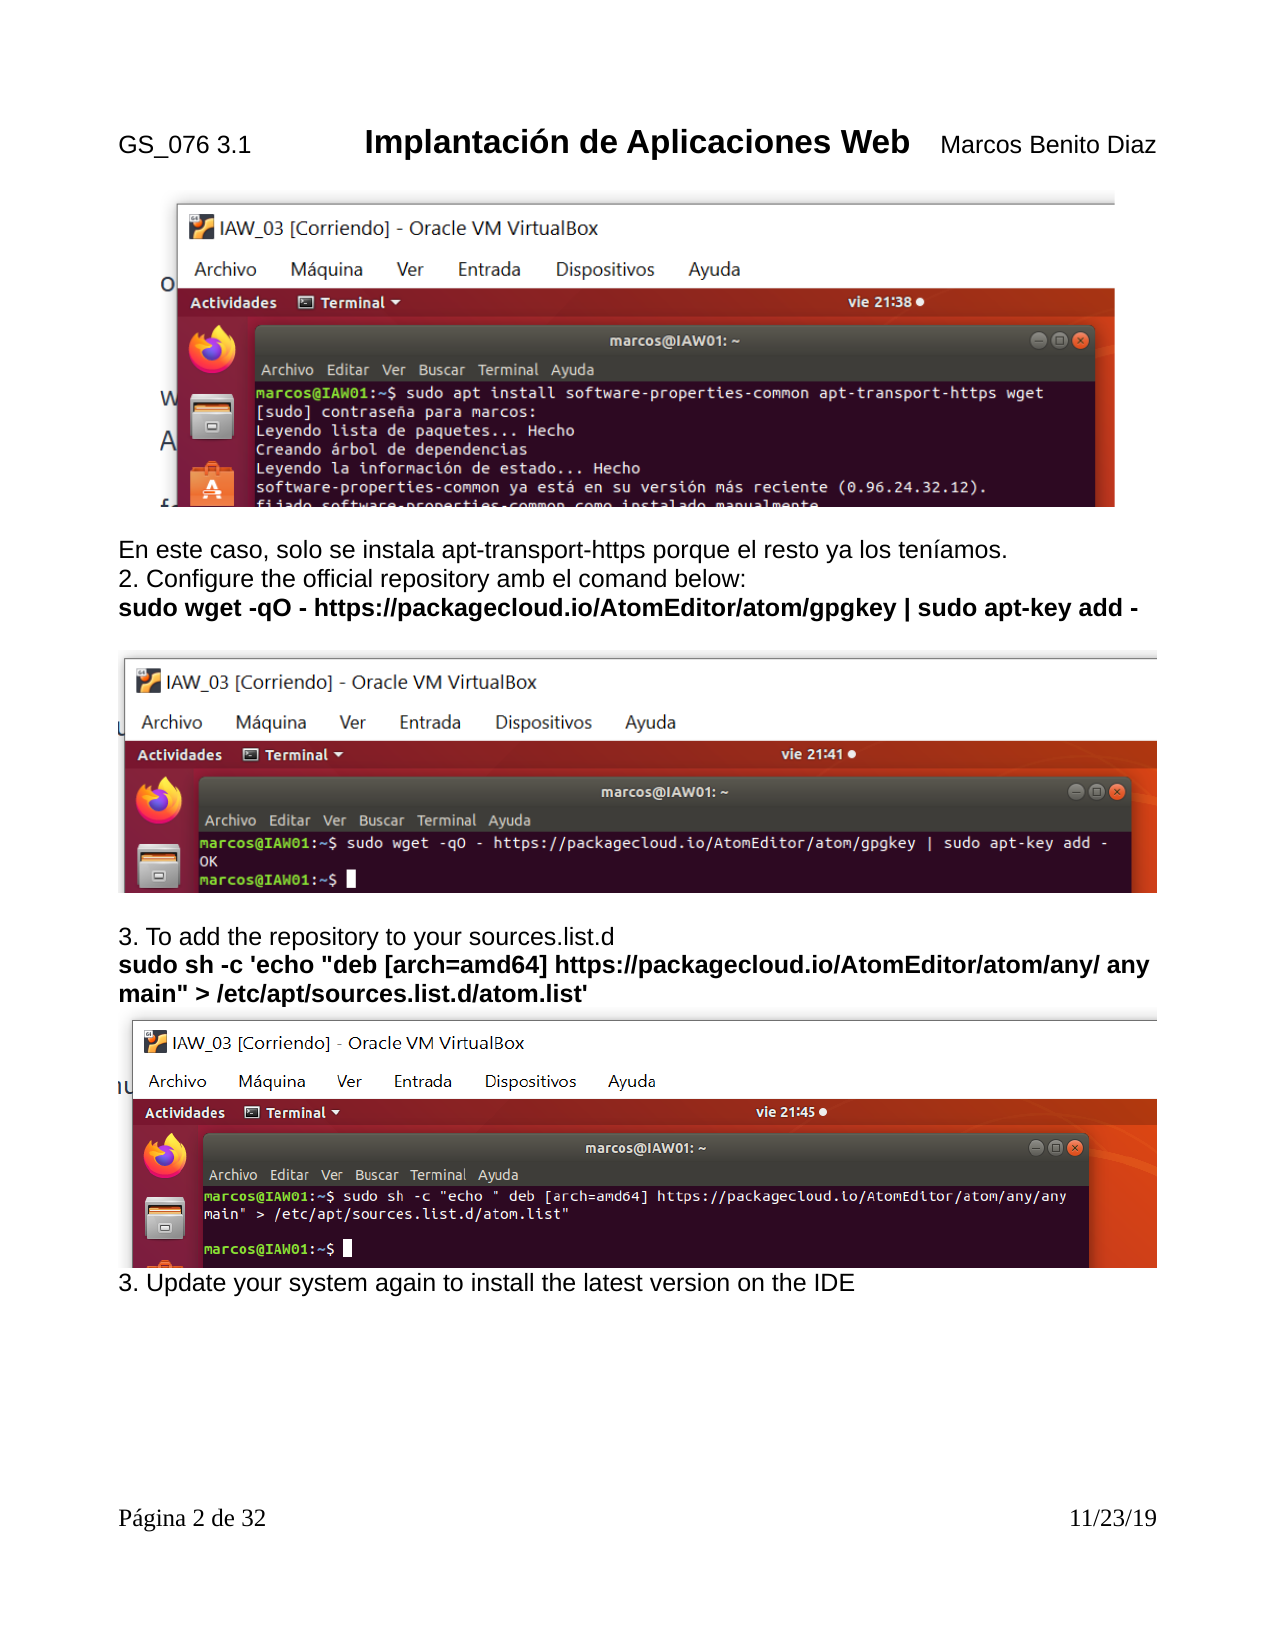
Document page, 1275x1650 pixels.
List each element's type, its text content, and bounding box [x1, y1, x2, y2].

text 3. To add the repository to your sources.list.d [118, 922, 1157, 950]
text En este caso, solo se instala apt-transport-https porque el resto ya los teníamos. [118, 535, 1157, 564]
text 3. Update your system again to install the latest version on the IDE [118, 1268, 1157, 1296]
picture [160, 190, 1115, 507]
picture [118, 650, 1157, 893]
text sudo wget -qO - https://packagecloud.io/AtomEditor/atom/gpgkey | sudo apt-key add - [118, 593, 1157, 621]
text main" > /etc/apt/sources.list.d/atom.list' [118, 979, 1157, 1007]
text sudo sh -c 'echo "deb [arch=amd64] https://packagecloud.io/AtomEditor/atom/any/ any [118, 950, 1157, 979]
text 2. Configure the official repository amb el comand below: [118, 564, 1157, 593]
picture [118, 1007, 1157, 1268]
